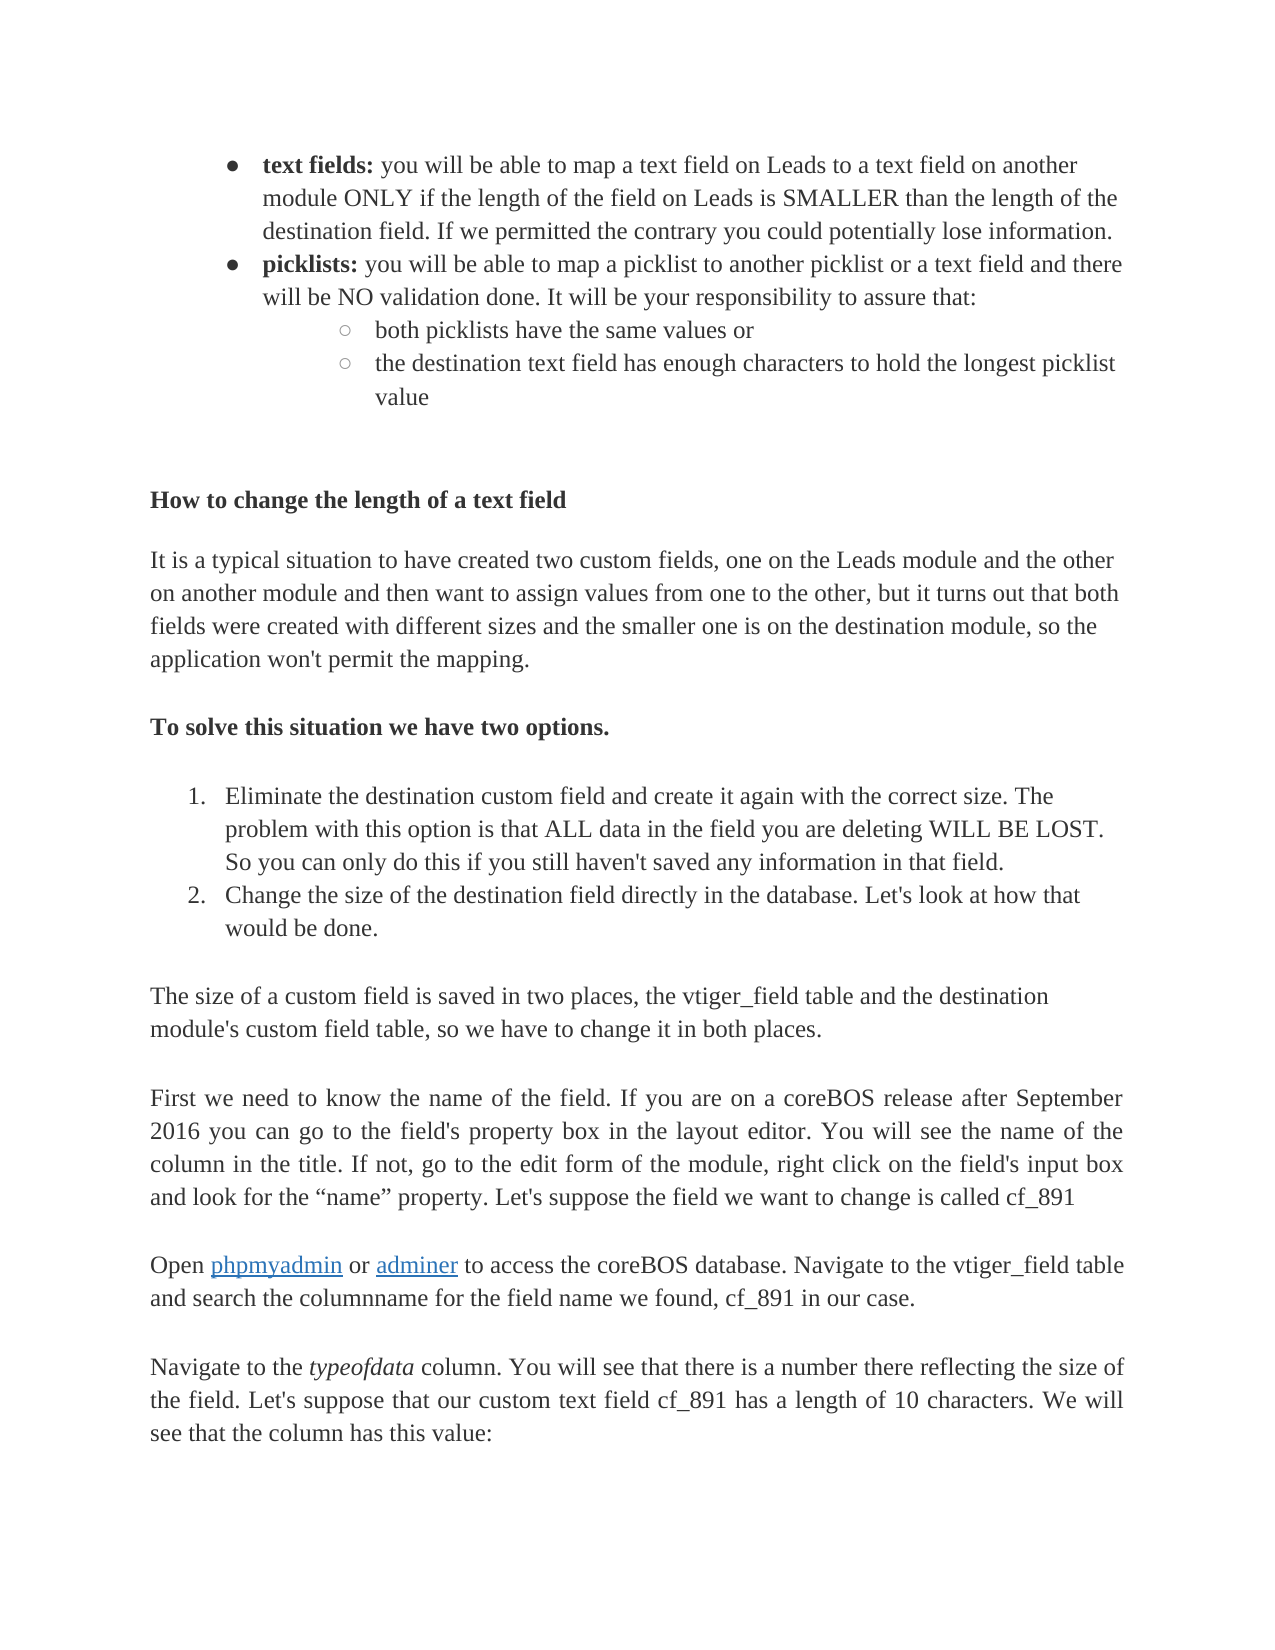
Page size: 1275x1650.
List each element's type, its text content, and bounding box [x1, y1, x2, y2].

text The size of a custom field is saved in two places, the vtiger_field table and the destination module's custom field table, so we have to change it in both places. [150, 981, 1125, 1043]
list text fields: you will be able to map a text field on Leads to a text field on another module ONLY if the length of the field on Leads is SMALLER than the length of the destination field. If we permitted the contrary you could potentially lose information. [225, 150, 1125, 245]
text First we need to know the name of the field. If you are on a coreBOS release after September 2016 you can go to the field's property box in the layout editor. You will see the name of the column in the title. If not, go to the edit form of the module, right click on the field's input box and look for the “name” property. Let's suppose the field we want to change is called cf_891 [150, 1083, 1125, 1211]
list Eliminate the destination custom field and create it again with the correct size. The problem with this option is that ALL data in the field you are deleting WILL BE LOST. So you can only do this if you still haven't saved any information in that field. [187, 781, 1125, 876]
text To solve this situation we have two options. [150, 712, 1125, 741]
list picklists: you will be able to map a picklist to another picklist or a text field and there will be NO validation done. It will be your responsibility to assure that: [225, 249, 1125, 311]
text Open phpmyadmin or adminer to access the coreBOS database. Navigate to the vtiger_field table and search the columnname for the field name we found, cf_891 in our case. [150, 1250, 1125, 1312]
list the destination text field has enough characters to hold the longest picklist value [337, 348, 1125, 410]
subtitle How to change the length of a text field [150, 485, 1125, 514]
text Navigate to the typeofdata column. You will see that there is a number there reflecting the size of the field. Let's suppose that our custom text field cf_891 has a length of 10 characters. We will see that the column has this value: [150, 1352, 1125, 1447]
list Change the size of the destination field directly in the database. Let's look at how that would be done. [187, 880, 1125, 942]
text It is a typical situation to have created two custom fields, one on the Leads module and the other on another module and then want to assign values from one to the other, but it turns out that both fields were created with different sizes and the smaller one is on the destination module, so the application won't permit the mapping. [150, 545, 1125, 673]
list both picklists have the same values or [337, 315, 1125, 344]
